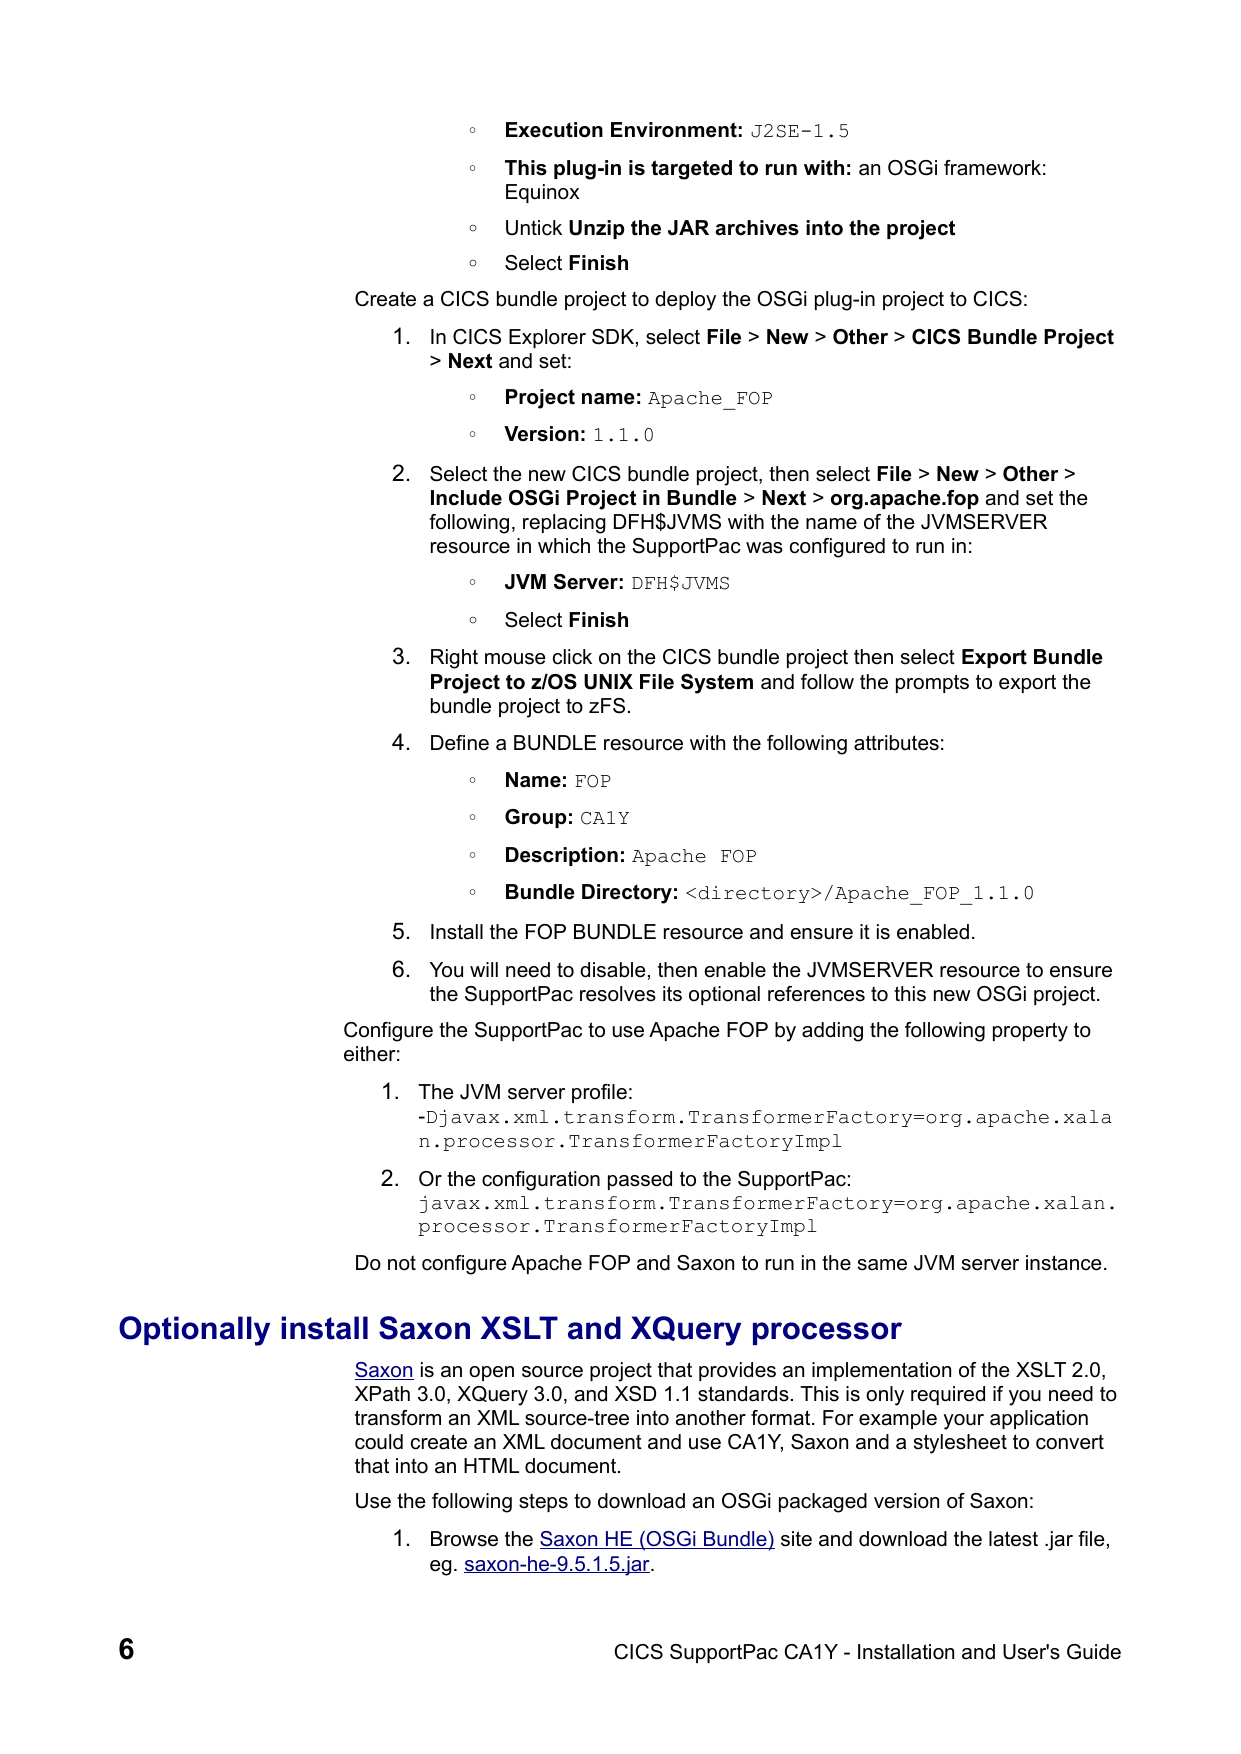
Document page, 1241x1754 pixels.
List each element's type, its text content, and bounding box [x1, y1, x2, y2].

list Define a BUNDLE resource with the following attributes: [392, 729, 1122, 756]
text Use the following steps to download an OSGi packaged version of Saxon: [354, 1489, 1122, 1513]
list Select Finish [467, 251, 1122, 275]
text Create a CICS bundle project to deploy the OSGi plug-in project to CICS: [354, 287, 1122, 311]
subtitle Optionally install Saxon XSLT and XQuery processor [118, 1310, 1122, 1346]
list Browse the Saxon HE (OSGi Bundle) site and download the latest .jar file, eg. saxon-he-9.5.1.5.jar. [392, 1525, 1122, 1575]
text Configure the SupportPac to use Apache FOP by adding the following property to either: [343, 1018, 1122, 1066]
list Or the configuration passed to the SupportPac: javax.xml.transform.TransformerFactory=org.apache.xalan.processor.TransformerFactoryImpl [381, 1165, 1122, 1239]
list Project name: Apache_FOP [467, 385, 1122, 411]
list Untick Unzip the JAR archives into the project [467, 215, 1122, 239]
list JVM Server: DFH$JVMS [467, 570, 1122, 596]
list Group: CA1Y [467, 805, 1122, 831]
text Saxon is an open source project that provides an implementation of the XSLT 2.0, XPath 3.0, XQuery 3.0, and XSD 1.1 standards. This is only required if you need to transform an XML source-tree into another format. For example your application could create an XML document and use CA1Y, Saxon and a stylesheet to convert that into an HTML document. [354, 1358, 1122, 1478]
list Select Finish [467, 607, 1122, 631]
list Execution Environment: J2SE-1.5 [467, 118, 1122, 144]
list Install the FOP BUNDLE resource and ensure it is enabled. [392, 918, 1122, 944]
list Version: 1.1.0 [467, 422, 1122, 448]
list Right mouse click on the CICS bundle project then select Export Bundle Project to z/OS UNIX File System and follow the prompts to export the bundle project to zFS. [392, 643, 1122, 717]
list The JVM server profile: ‑Djavax.xml.transform.TransformerFactory=org.apache.xalan.processor.TransformerFactoryImpl [381, 1078, 1122, 1153]
list This plug-in is targeted to run with: an OSGi framework: Equinox [467, 156, 1122, 204]
list You will need to disable, then enable the JVMSERVER resource to ensure the SupportPac resolves its optional references to this new OSGi project. [392, 956, 1122, 1006]
list Description: Apache FOP [467, 843, 1122, 868]
list Name: FOP [467, 767, 1122, 793]
list Select the new CICS bundle project, then select File > New > Other > Include OSGi Project in Bundle > Next > org.apache.fop and set the following, replacing DFH$JVMS with the name of the JVMSERVER resource in which the SupportPac was configured to run in: [392, 460, 1122, 558]
text Do not configure Apache FOP and Saxon to run in the same JVM server instance. [354, 1251, 1122, 1275]
list Bundle Directory: <directory>/Apache_FOP_1.1.0 [467, 880, 1122, 906]
list In CICS Explorer SDK, select File > New > Other > CICS Bundle Project > Next and set: [392, 323, 1122, 373]
